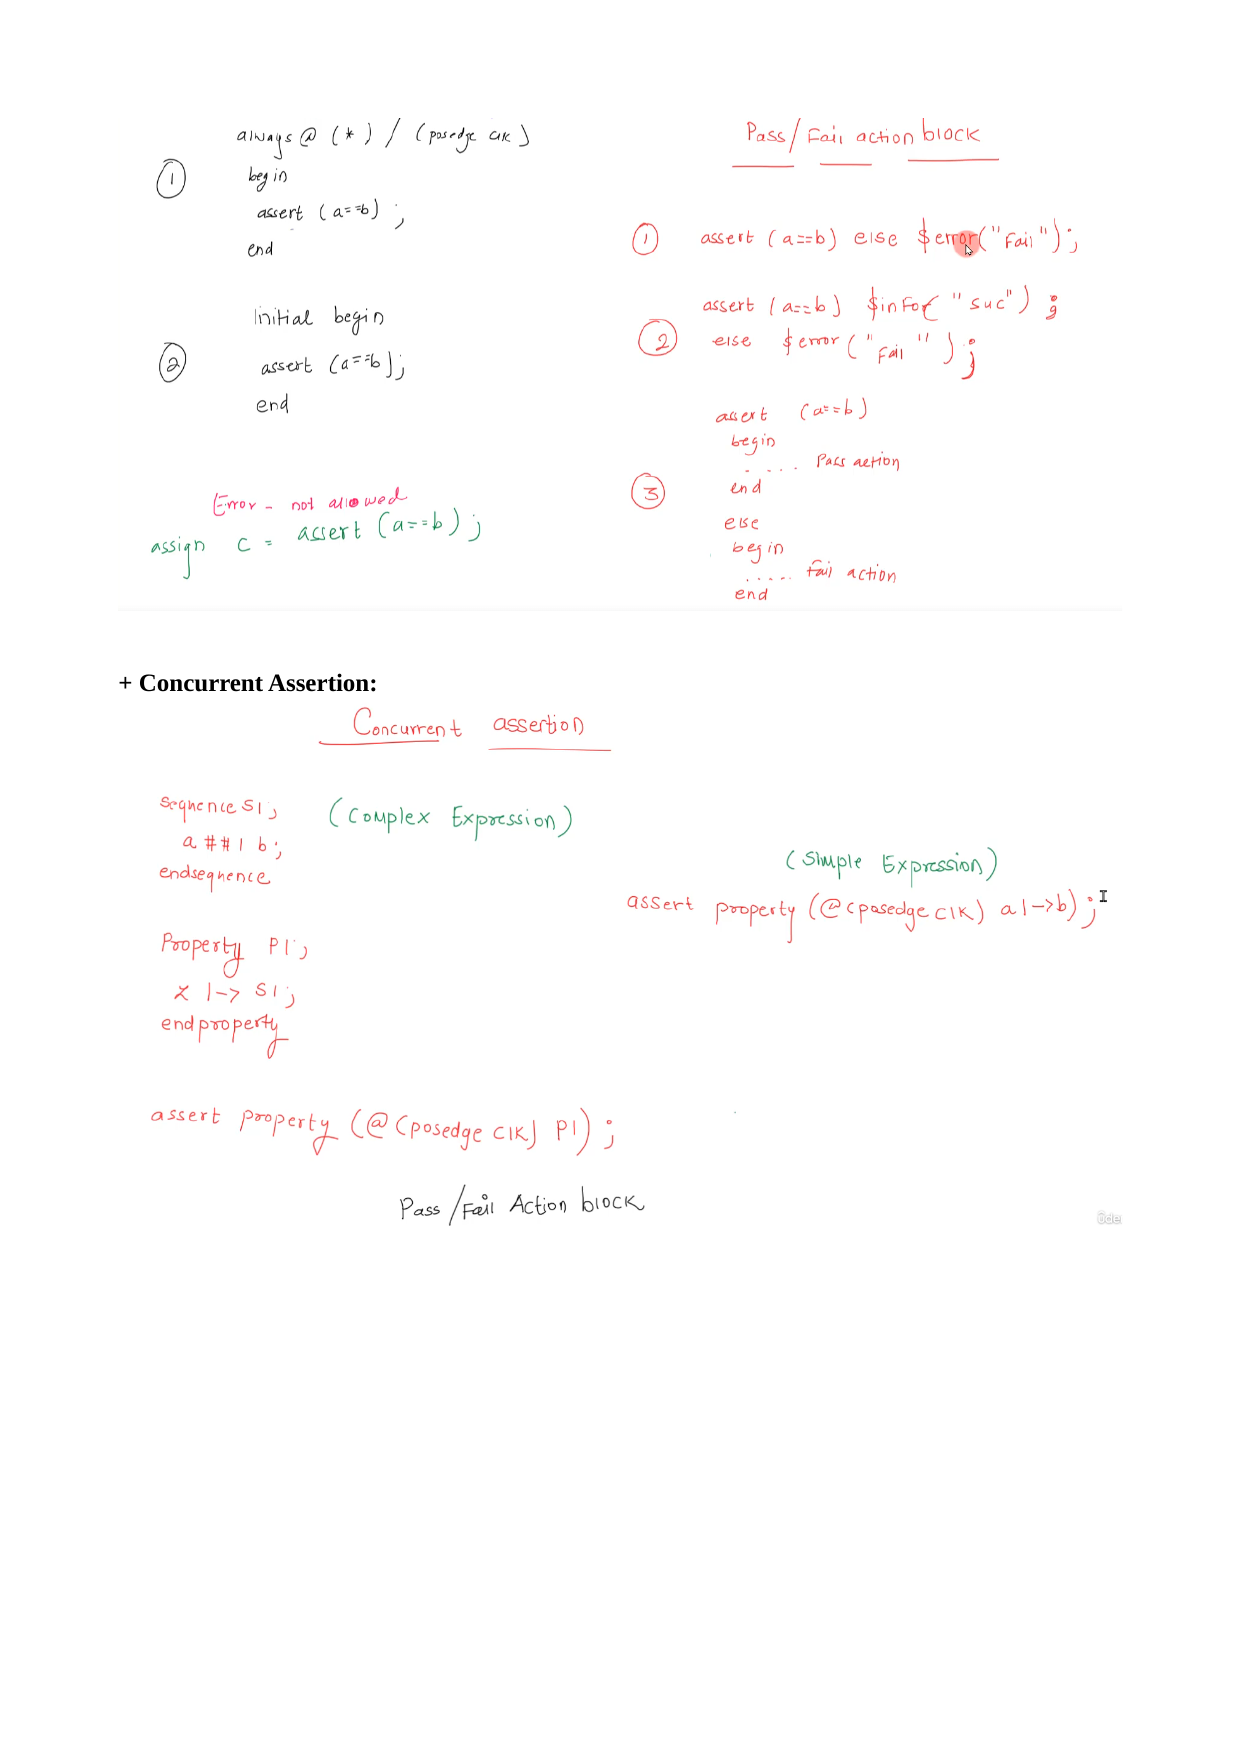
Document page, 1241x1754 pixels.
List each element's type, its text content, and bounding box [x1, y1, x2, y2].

text + Concurrent Assertion: [118, 668, 1122, 697]
picture [118, 118, 1123, 611]
picture [118, 697, 1123, 1226]
